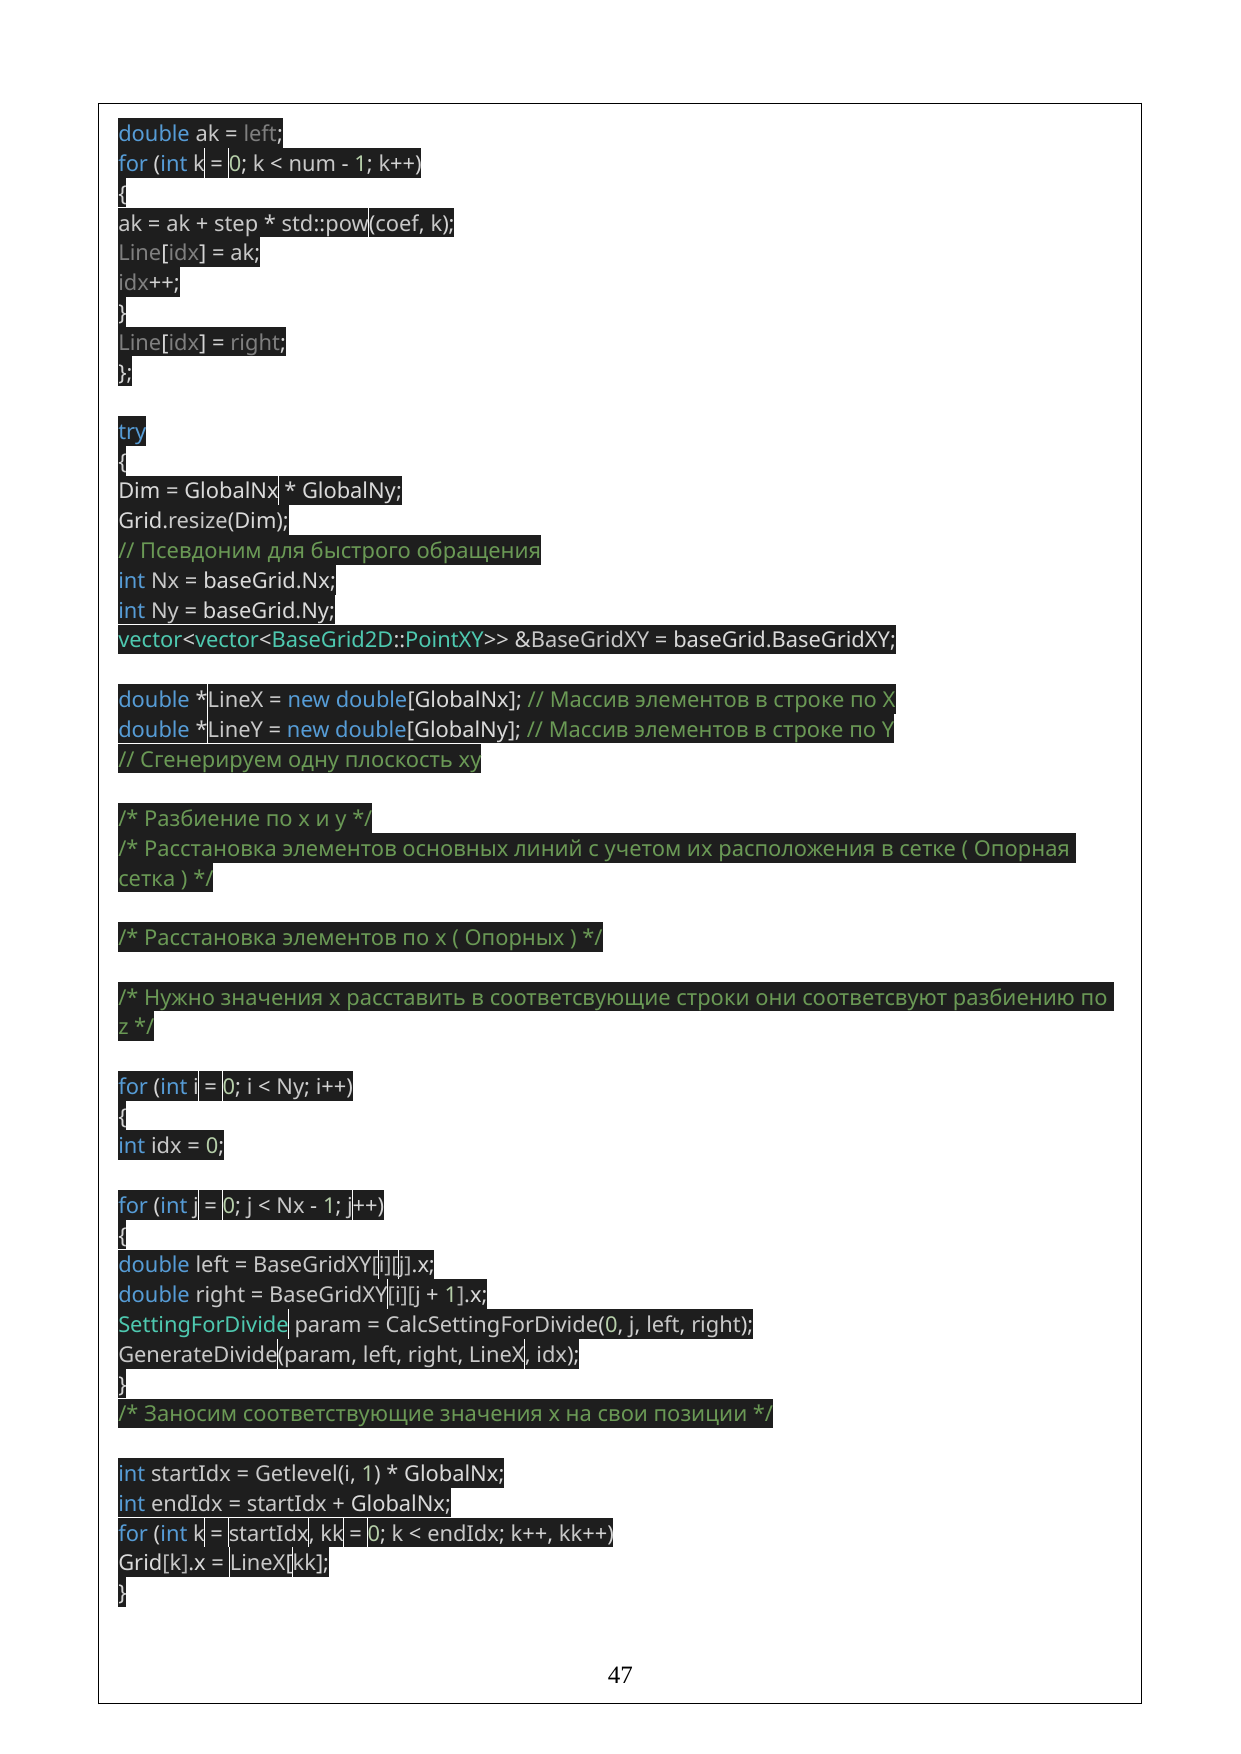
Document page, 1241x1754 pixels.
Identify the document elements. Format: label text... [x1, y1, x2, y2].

text // Псевдоним для быстрого обращения [118, 535, 1122, 565]
text /* Нужно значения х расставить в соответсвующие строки они соответсвуют разбиению по z */ [118, 982, 1122, 1041]
text double ak = left; [118, 118, 1122, 148]
text { [118, 1101, 1122, 1130]
text int Ny = baseGrid.Ny; [118, 595, 1122, 624]
text vector<vector<BaseGrid2D::PointXY>> &BaseGridXY = baseGrid.BaseGridXY; [118, 624, 1122, 654]
text for (int i = 0; i < Ny; i++) [118, 1071, 1122, 1101]
text int Nx = baseGrid.Nx; [118, 565, 1122, 595]
text int startIdx = Getlevel(i, 1) * GlobalNx; [118, 1458, 1122, 1488]
text double left = BaseGridXY[i][j].x; [118, 1249, 1122, 1279]
text /* Разбиение по x и y */ [118, 803, 1122, 833]
text int endIdx = startIdx + GlobalNx; [118, 1488, 1122, 1517]
text { [118, 178, 1122, 207]
text Line[idx] = ak; [118, 237, 1122, 267]
text for (int k = startIdx, kk = 0; k < endIdx; k++, kk++) [118, 1517, 1122, 1547]
text try [118, 416, 1122, 446]
text { [118, 1220, 1122, 1249]
text Line[idx] = right; [118, 327, 1122, 356]
text Grid[k].x = LineX[kk]; [118, 1547, 1122, 1577]
text SettingForDivide param = CalcSettingForDivide(0, j, left, right); [118, 1309, 1122, 1339]
text }; [118, 356, 1122, 386]
text double right = BaseGridXY[i][j + 1].x; [118, 1279, 1122, 1309]
text } [118, 297, 1122, 327]
text /* Расстановка элементов по x ( Опорных ) */ [118, 922, 1122, 952]
text { [118, 446, 1122, 476]
text double *LineY = new double[GlobalNy]; // Массив элементов в строке по Y [118, 714, 1122, 743]
text for (int j = 0; j < Nx - 1; j++) [118, 1190, 1122, 1220]
text Dim = GlobalNx * GlobalNy; [118, 476, 1122, 505]
text } [118, 1369, 1122, 1398]
text /* Расстановка элементов основных линий с учетом их расположения в сетке ( Опорная сетка ) */ [118, 833, 1122, 892]
text // Сгенерируем одну плоскость xy [118, 743, 1122, 773]
text idx++; [118, 267, 1122, 297]
text for (int k = 0; k < num - 1; k++) [118, 148, 1122, 178]
text double *LineX = new double[GlobalNx]; // Массив элементов в строке по Х [118, 684, 1122, 714]
text Grid.resize(Dim); [118, 505, 1122, 535]
text int idx = 0; [118, 1130, 1122, 1160]
text /* Заносим соответствующие значения x на свои позиции */ [118, 1398, 1122, 1428]
text ak = ak + step * std::pow(coef, k); [118, 207, 1122, 237]
text } [118, 1577, 1122, 1607]
text GenerateDivide(param, left, right, LineX, idx); [118, 1339, 1122, 1369]
